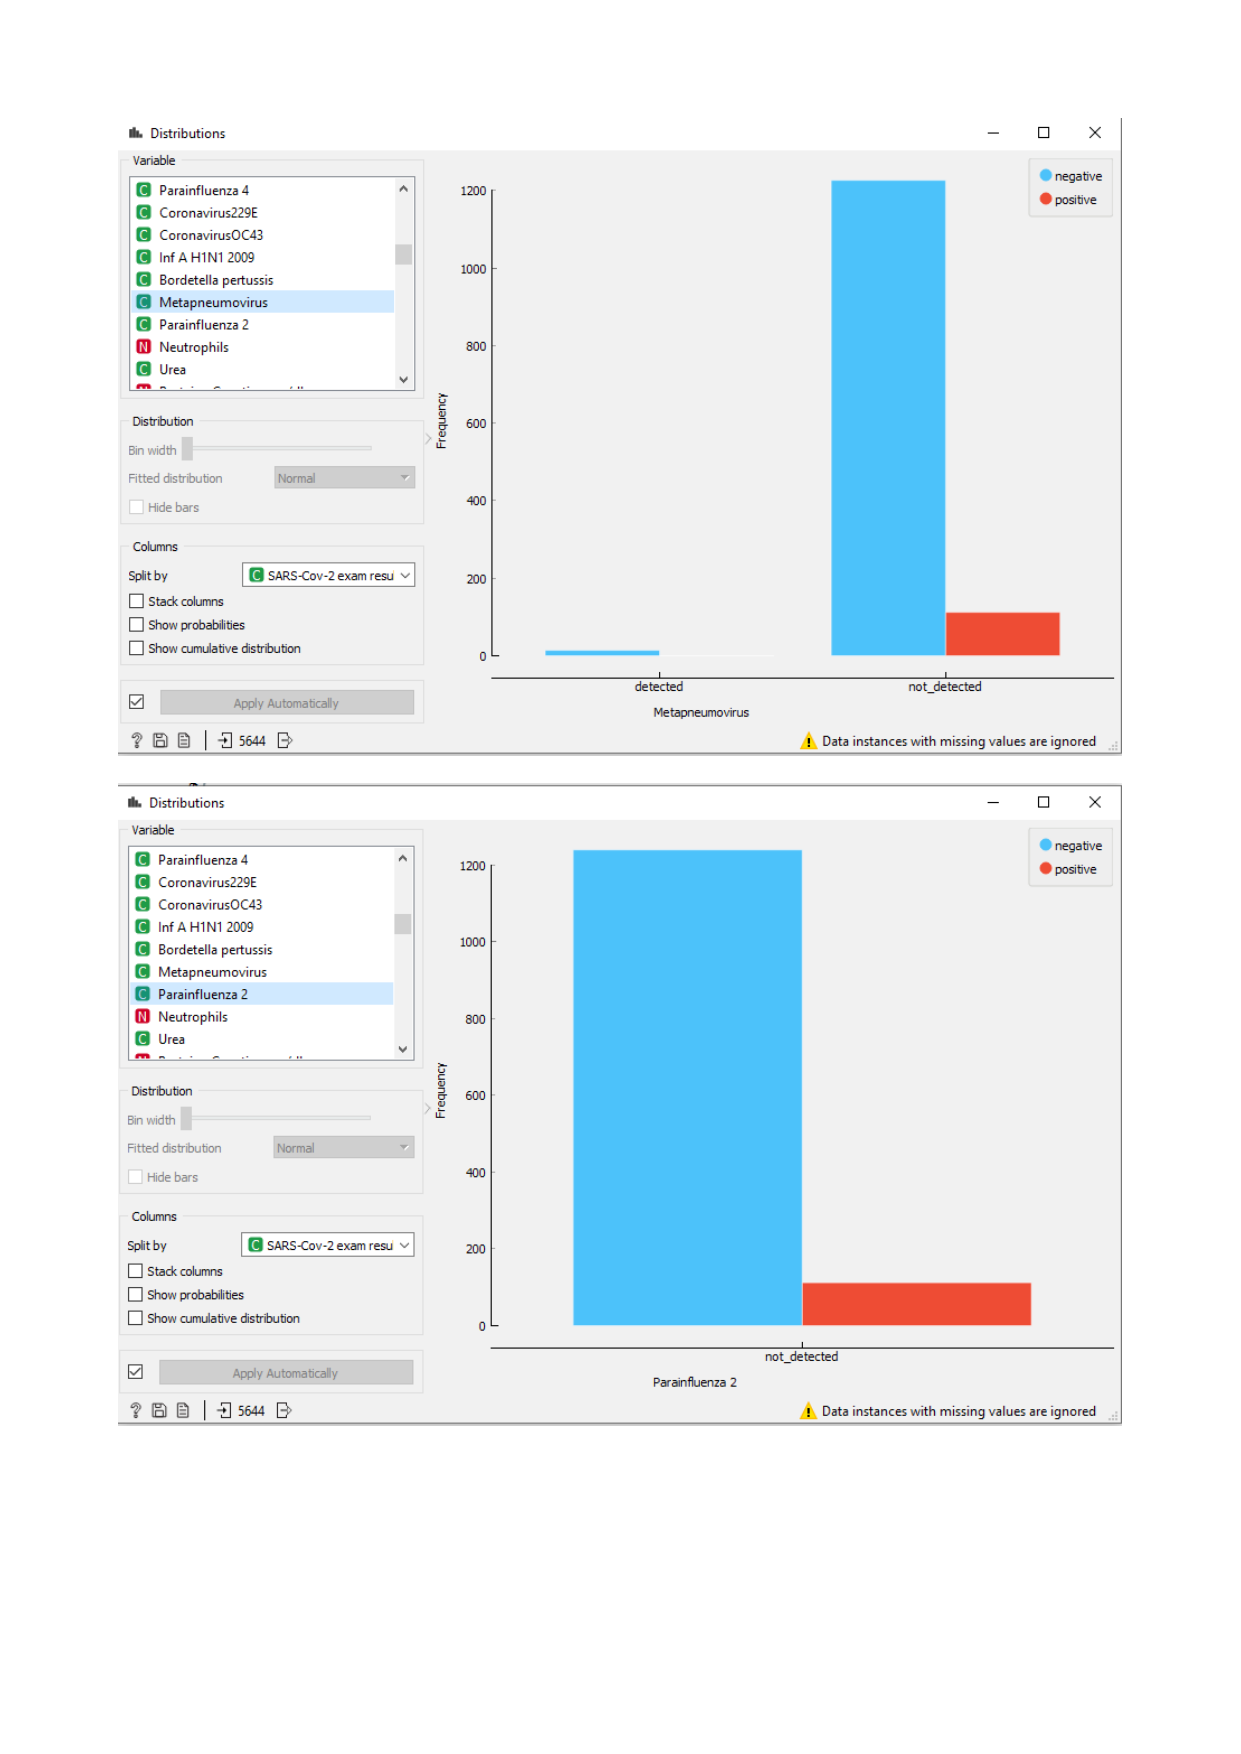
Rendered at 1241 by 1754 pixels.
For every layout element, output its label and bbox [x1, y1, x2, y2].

picture [118, 118, 1122, 756]
picture [118, 783, 1122, 1426]
